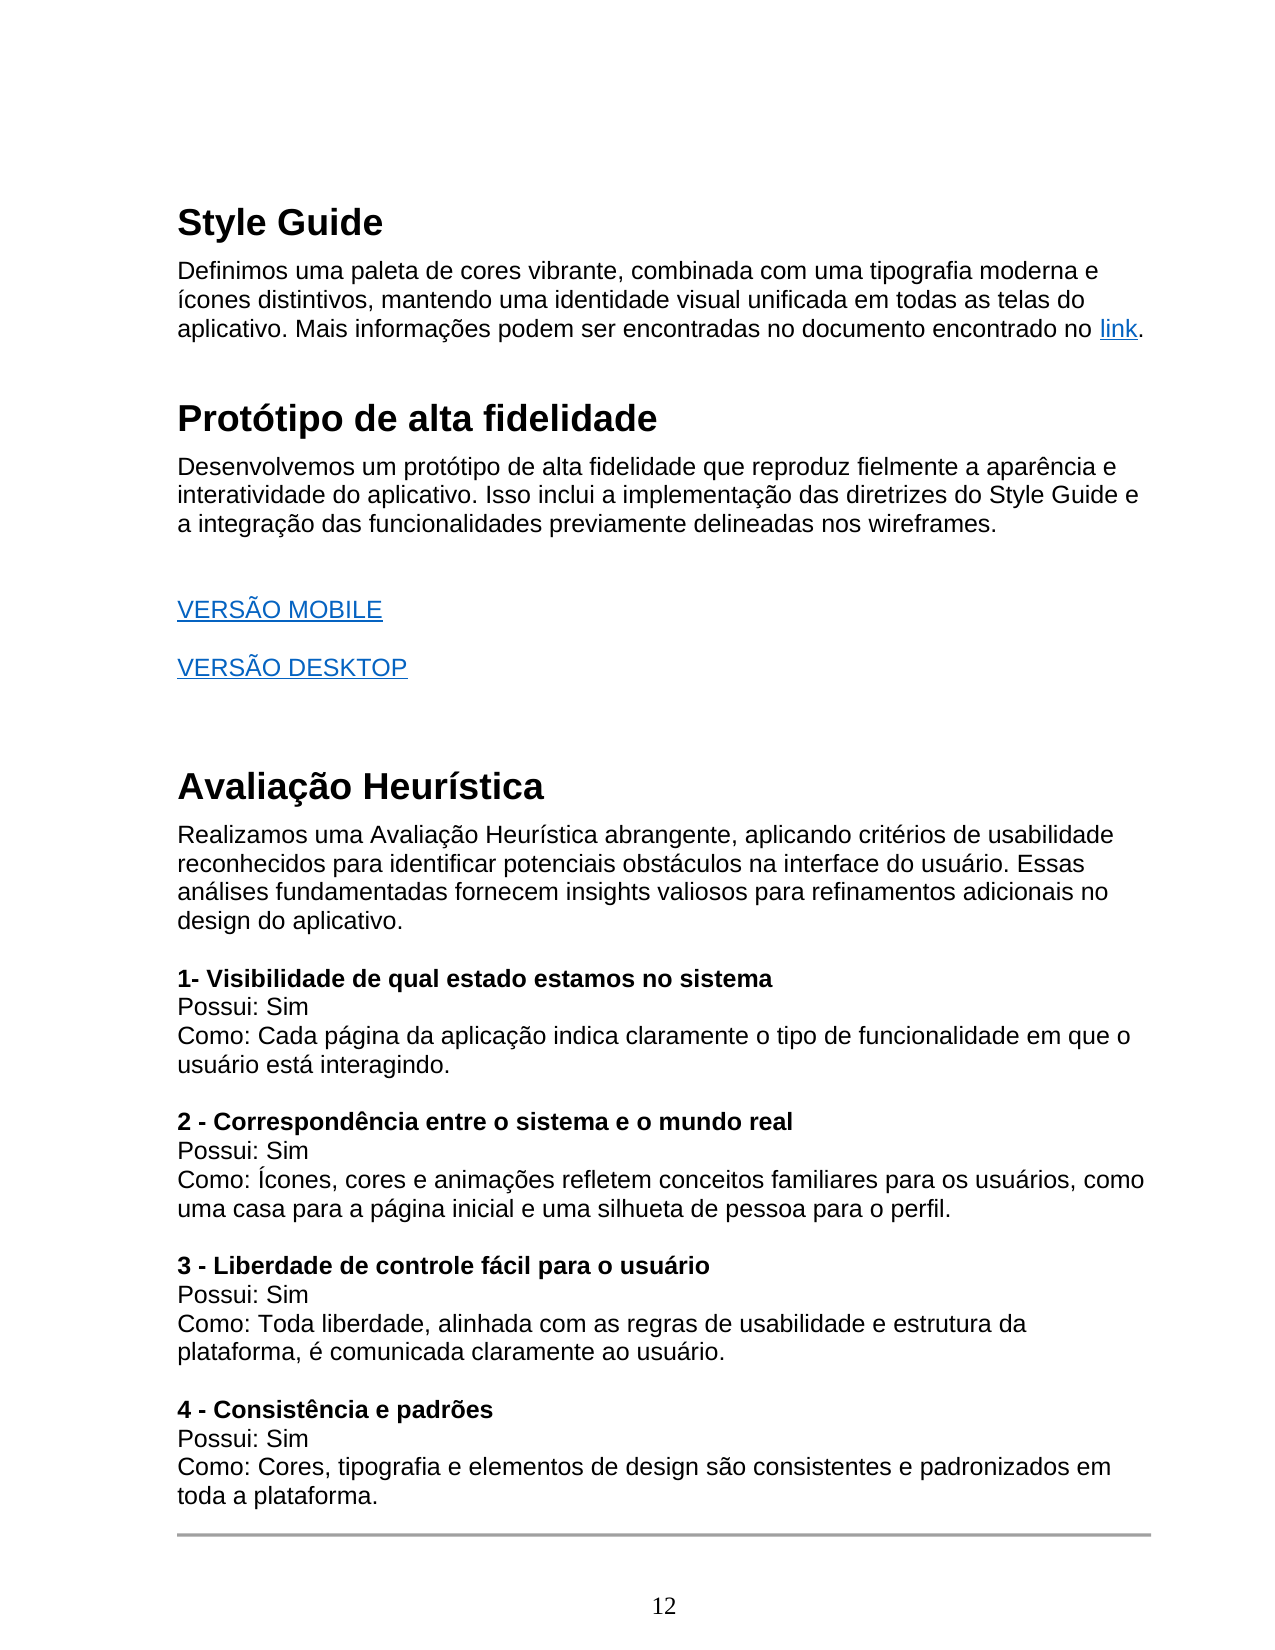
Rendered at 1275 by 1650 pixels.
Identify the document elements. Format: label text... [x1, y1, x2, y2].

text Como: Ícones, cores e animações refletem conceitos familiares para os usuários, como uma casa para a página inicial e uma silhueta de pessoa para o perfil. [177, 1165, 1151, 1222]
text 2 - Correspondência entre o sistema e o mundo real [177, 1107, 1151, 1136]
subtitle Style Guide [177, 201, 1151, 244]
text VERSÃO MOBILE [177, 596, 1151, 624]
text Possui: Sim [177, 992, 1151, 1021]
text 3 - Liberdade de controle fácil para o usuário [177, 1251, 1151, 1280]
text Possui: Sim [177, 1424, 1151, 1452]
subtitle Avaliação Heurística [177, 764, 1151, 807]
subtitle Protótipo de alta fidelidade [177, 396, 1151, 439]
text Possui: Sim [177, 1280, 1151, 1309]
text 4 - Consistência e padrões [177, 1395, 1151, 1424]
text Como: Cada página da aplicação indica claramente o tipo de funcionalidade em que o usuário está interagindo. [177, 1021, 1151, 1079]
text Como: Toda liberdade, alinhada com as regras de usabilidade e estrutura da plataforma, é comunicada claramente ao usuário. [177, 1309, 1151, 1366]
text Realizamos uma Avaliação Heurística abrangente, aplicando critérios de usabilidade reconhecidos para identificar potenciais obstáculos na interface do usuário. Essas análises fundamentadas fornecem insights valiosos para refinamentos adicionais no design do aplicativo. [177, 820, 1151, 935]
text Desenvolvemos um protótipo de alta fidelidade que reproduz fielmente a aparência e interatividade do aplicativo. Isso inclui a implementação das diretrizes do Style Guide e a integração das funcionalidades previamente delineadas nos wireframes. [177, 452, 1151, 538]
text Possui: Sim [177, 1136, 1151, 1165]
text Como: Cores, tipografia e elementos de design são consistentes e padronizados em toda a plataforma. [177, 1452, 1151, 1510]
text Definimos uma paleta de cores vibrante, combinada com uma tipografia moderna e ícones distintivos, mantendo uma identidade visual unificada em todas as telas do aplicativo. Mais informações podem ser encontradas no documento encontrado no link. [177, 256, 1151, 342]
text VERSÃO DESKTOP [177, 653, 1151, 682]
text 1- Visibilidade de qual estado estamos no sistema [177, 964, 1151, 992]
